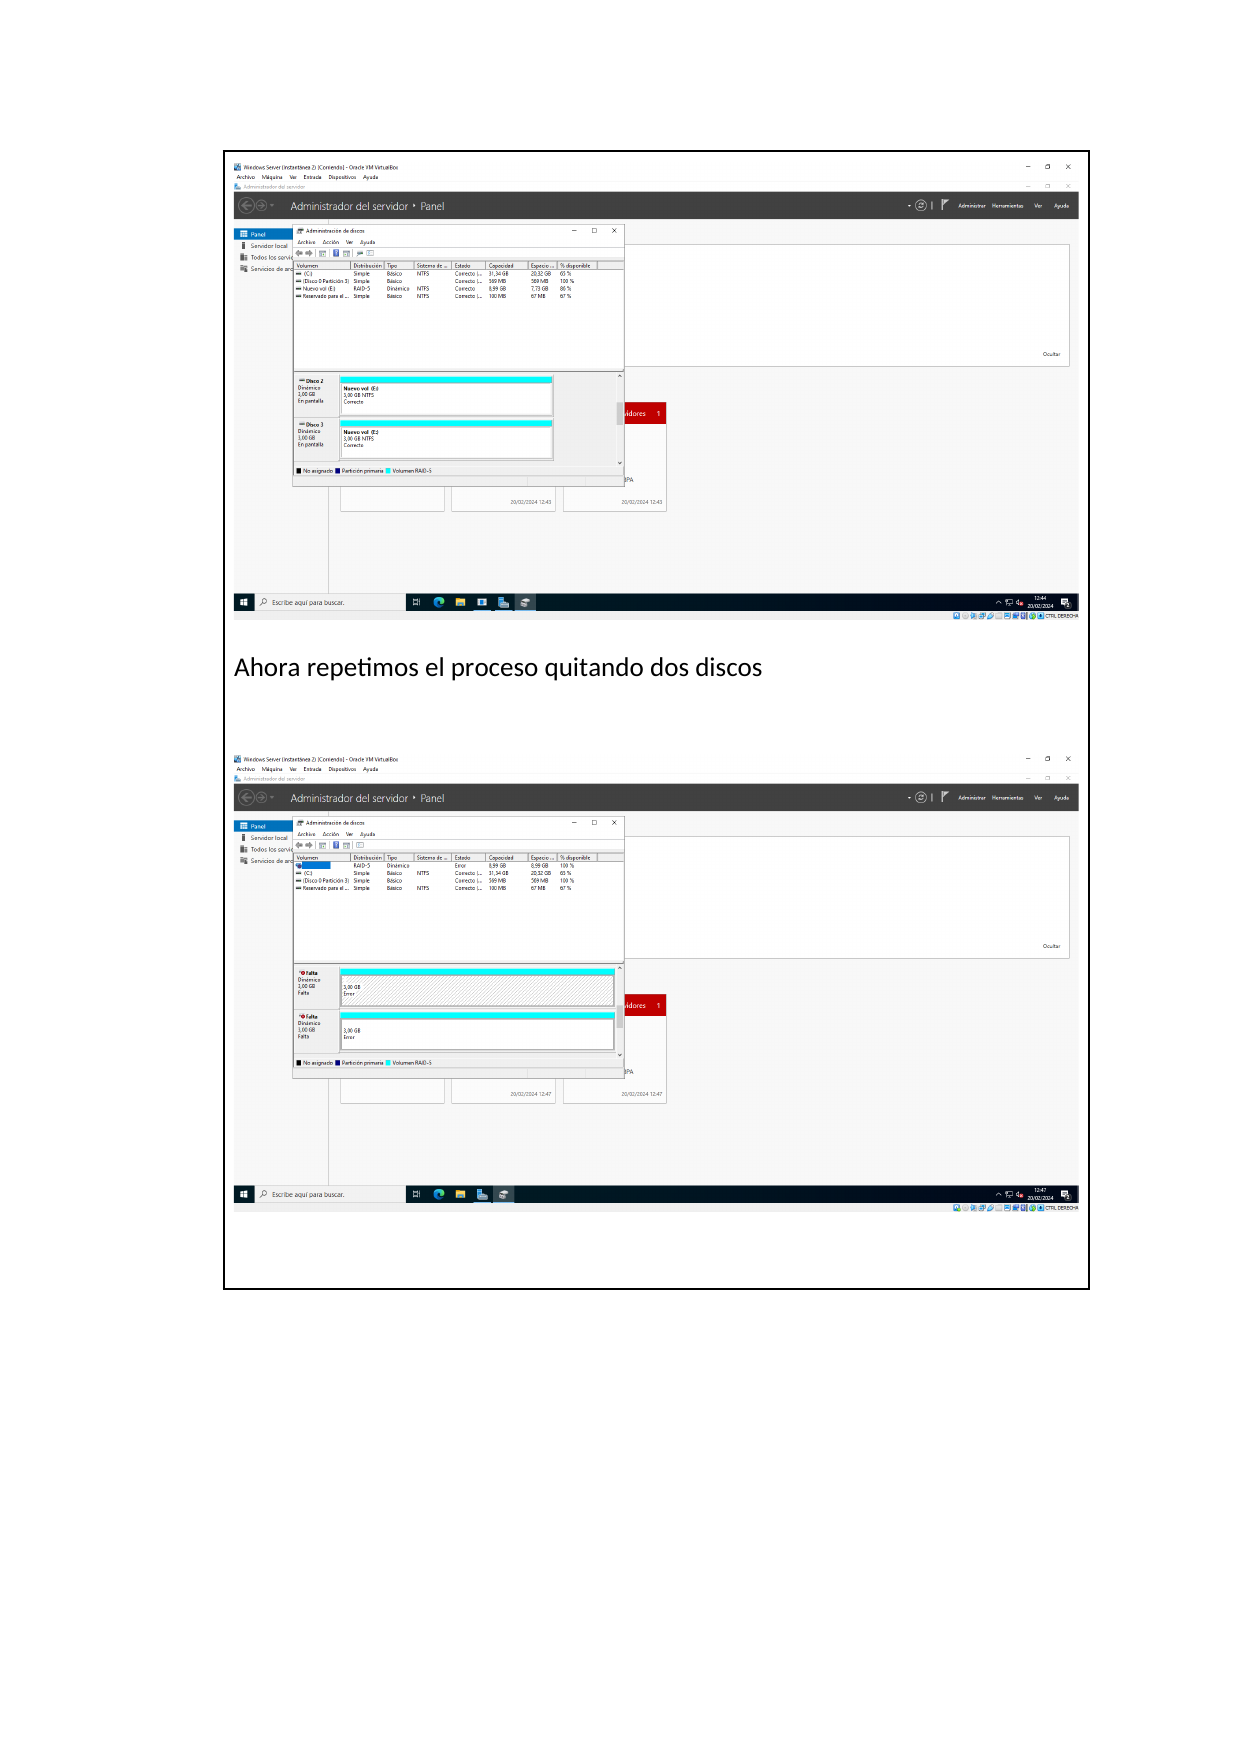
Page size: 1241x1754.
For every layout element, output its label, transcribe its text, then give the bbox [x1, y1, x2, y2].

table_cell Ahora nos dice que falta uno Pero se puede acceder a los archivos He creado un archivo de texto nuevo llamado prueba 12 y no hay problema. Todo correcto Ahora repetimos el proceso quitando dos discos Ahora no se puede acceder al volumen E: Ahora volvemos a conectar los discos en Virtual Box y reparamos la Raid en windows. [225, 152, 1088, 1288]
picture [233, 162, 1079, 620]
picture [233, 754, 1079, 1212]
